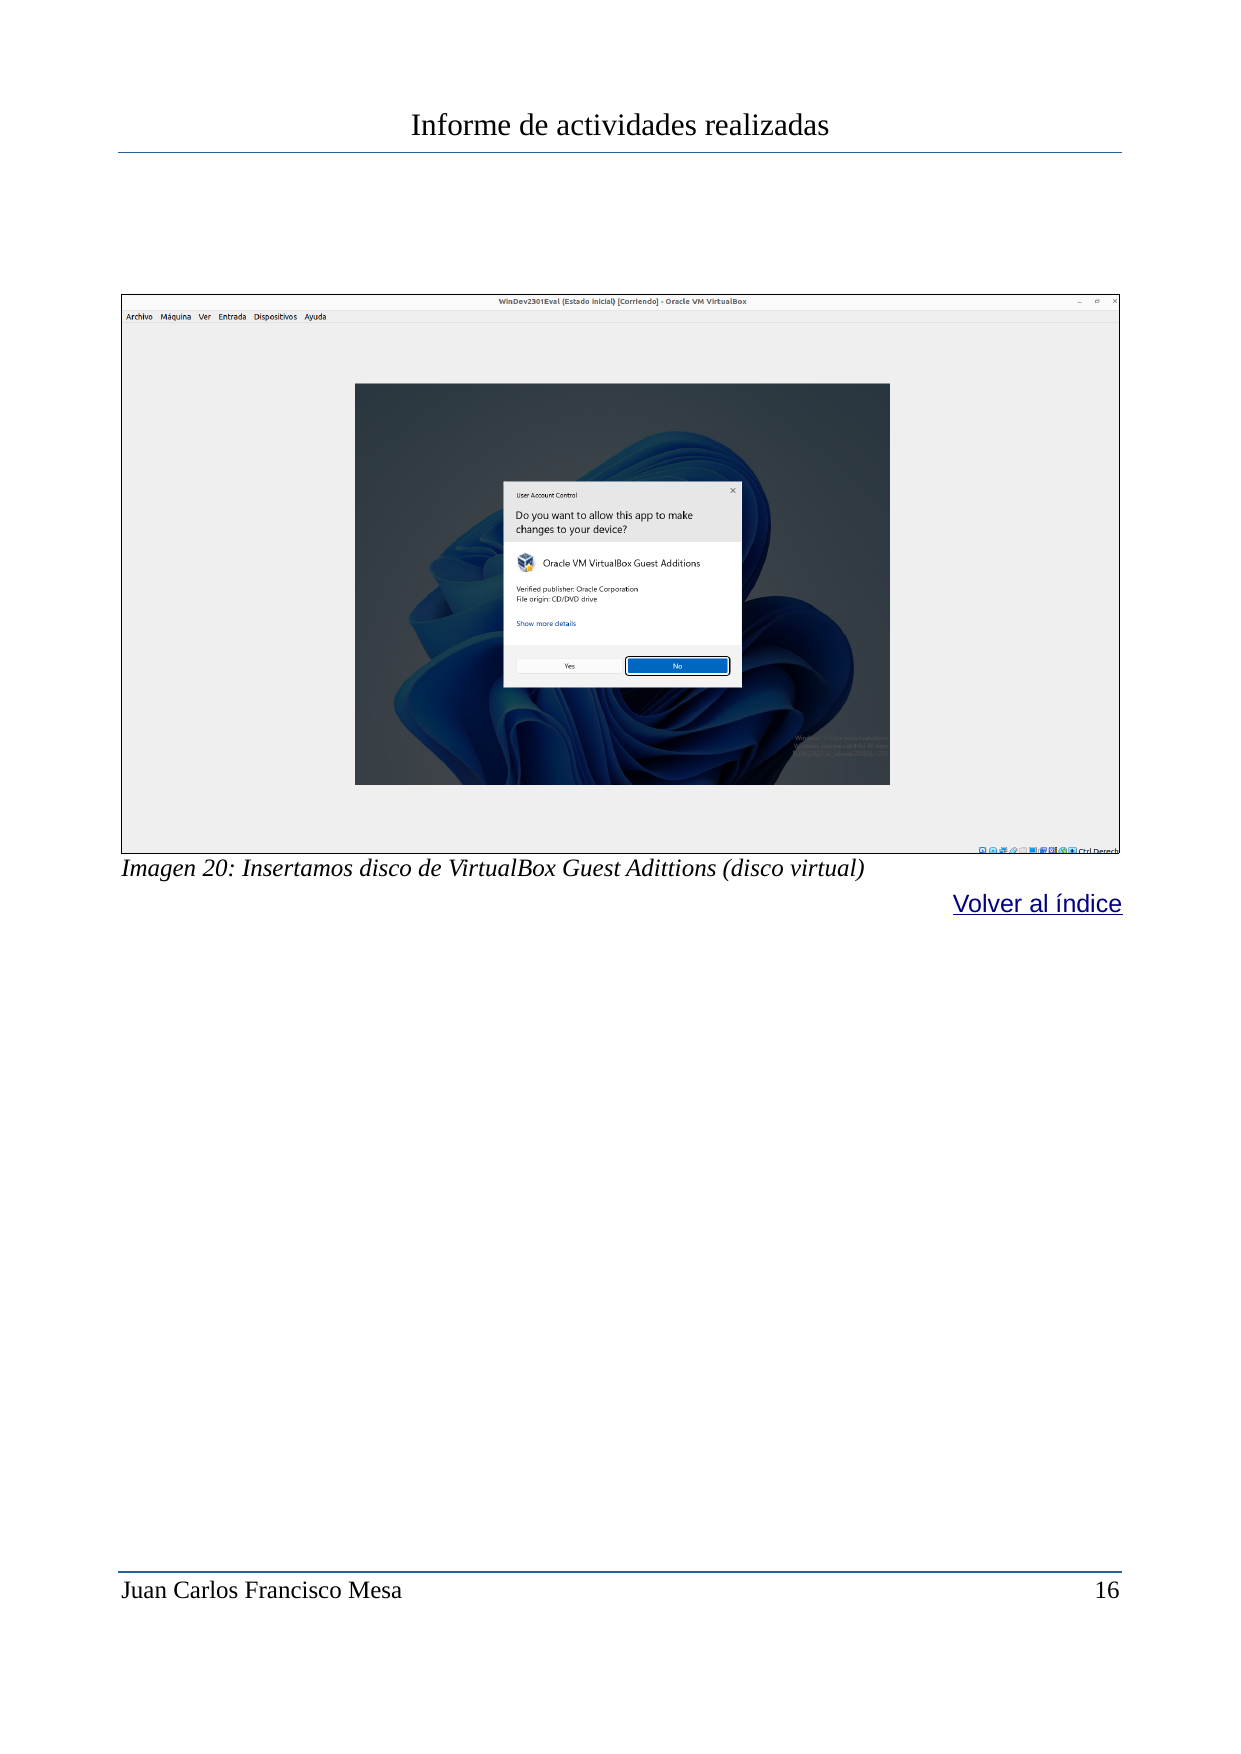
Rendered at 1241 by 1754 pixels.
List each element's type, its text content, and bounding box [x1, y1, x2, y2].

text Imagen 20: Insertamos disco de VirtualBox Guest Adittions (disco virtual) [121, 854, 1119, 882]
text Volver al índice [118, 278, 1122, 918]
picture [122, 295, 1119, 853]
